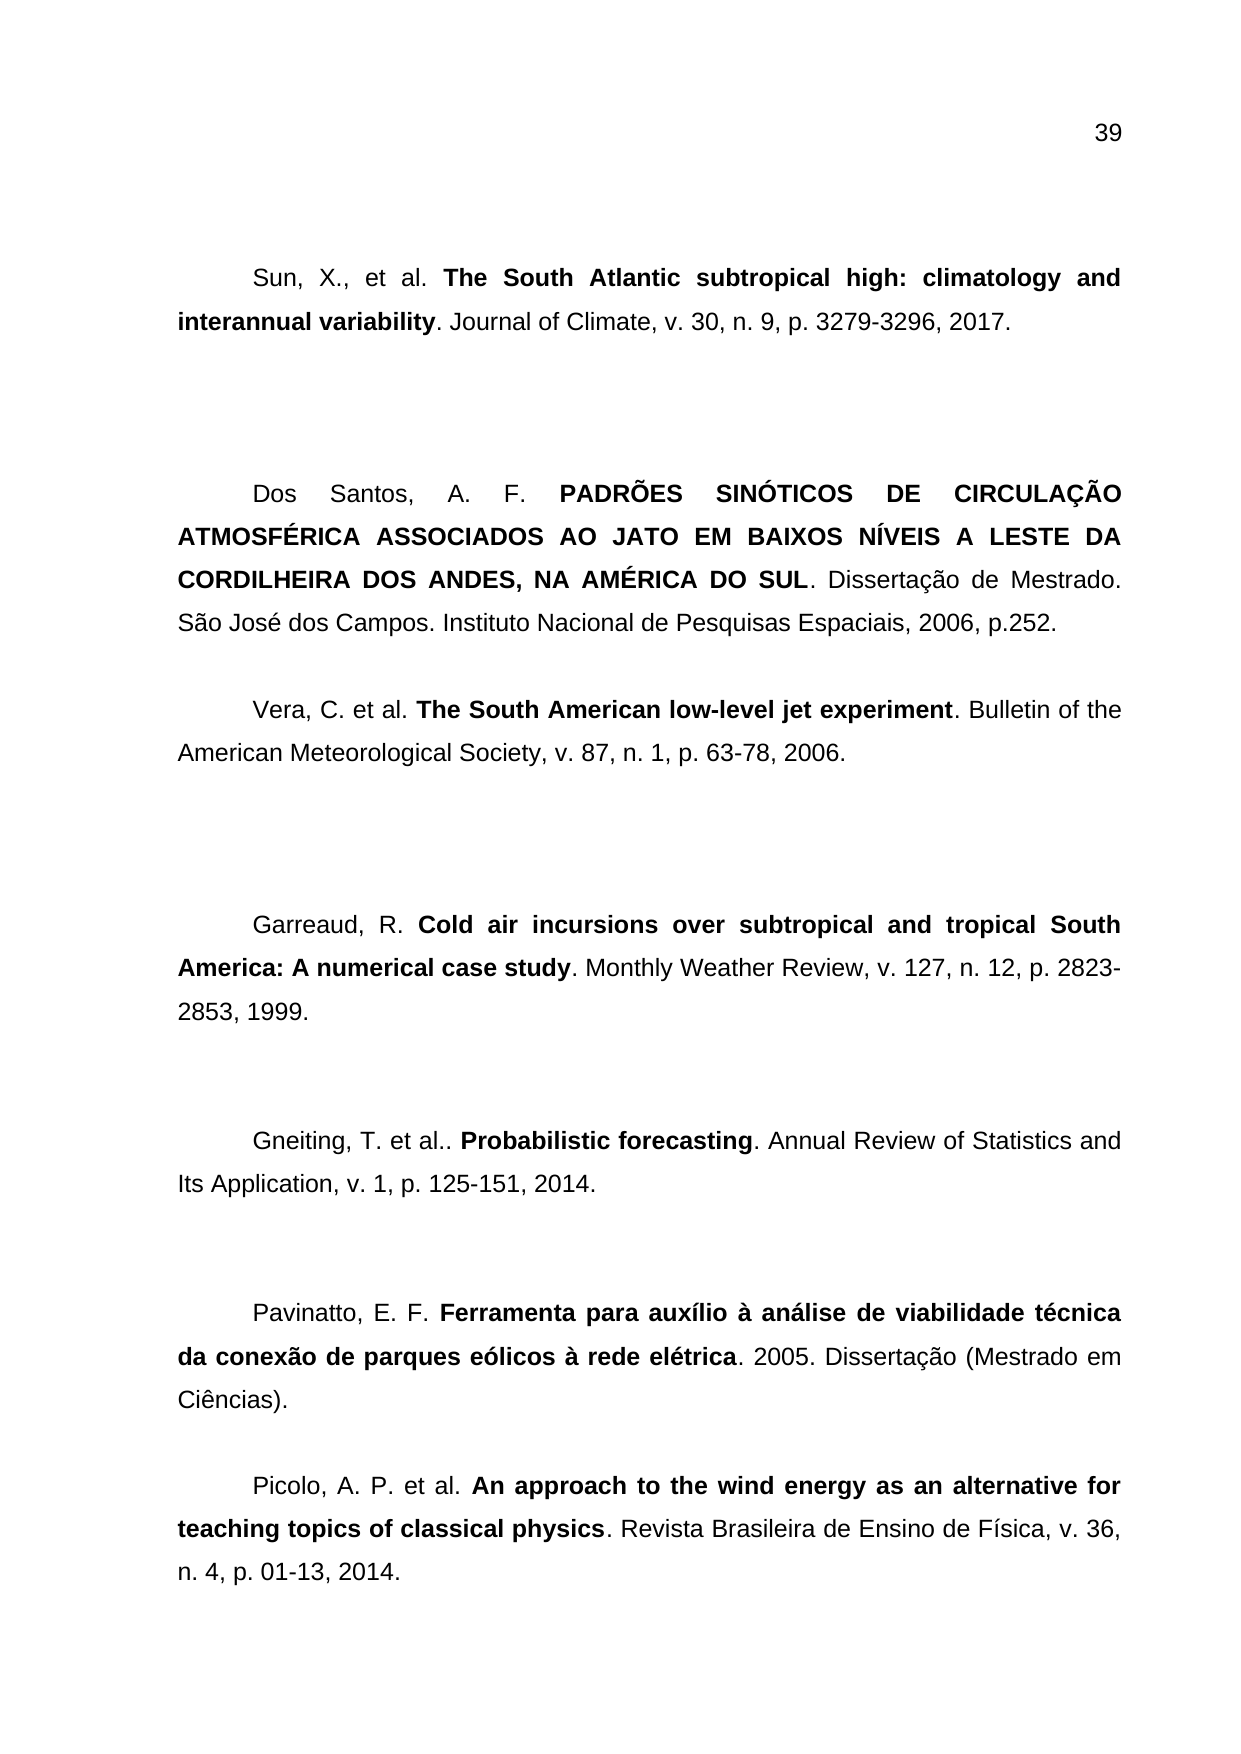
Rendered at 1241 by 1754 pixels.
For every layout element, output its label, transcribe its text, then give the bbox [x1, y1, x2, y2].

text Pavinatto, E. F. Ferramenta para auxílio à análise de viabilidade técnica da conexão de parques eólicos à rede elétrica. 2005. Dissertação (Mestrado em Ciências). [177, 1298, 1122, 1413]
text Dos Santos, A. F. PADRÕES SINÓTICOS DE CIRCULAÇÃO ATMOSFÉRICA ASSOCIADOS AO JATO EM BAIXOS NÍVEIS A LESTE DA CORDILHEIRA DOS ANDES, NA AMÉRICA DO SUL. Dissertação de Mestrado. São José dos Campos. Instituto Nacional de Pesquisas Espaciais, 2006, p.252. [177, 479, 1122, 637]
text Vera, C. et al. The South American low-level jet experiment. Bulletin of the American Meteorological Society, v. 87, n. 1, p. 63-78, 2006. [177, 695, 1122, 767]
text Garreaud, R. Cold air incursions over subtropical and tropical South America: A numerical case study. Monthly Weather Review, v. 127, n. 12, p. 2823-2853, 1999. [177, 910, 1122, 1025]
text Picolo, A. P. et al. An approach to the wind energy as an alternative for teaching topics of classical physics. Revista Brasileira de Ensino de Física, v. 36, n. 4, p. 01-13, 2014. [177, 1471, 1122, 1586]
text Gneiting, T. et al.. Probabilistic forecasting. Annual Review of Statistics and Its Application, v. 1, p. 125-151, 2014. [177, 1126, 1122, 1198]
text Sun, X., et al. The South Atlantic subtropical high: climatology and interannual variability. Journal of Climate, v. 30, n. 9, p. 3279-3296, 2017. [177, 263, 1122, 335]
